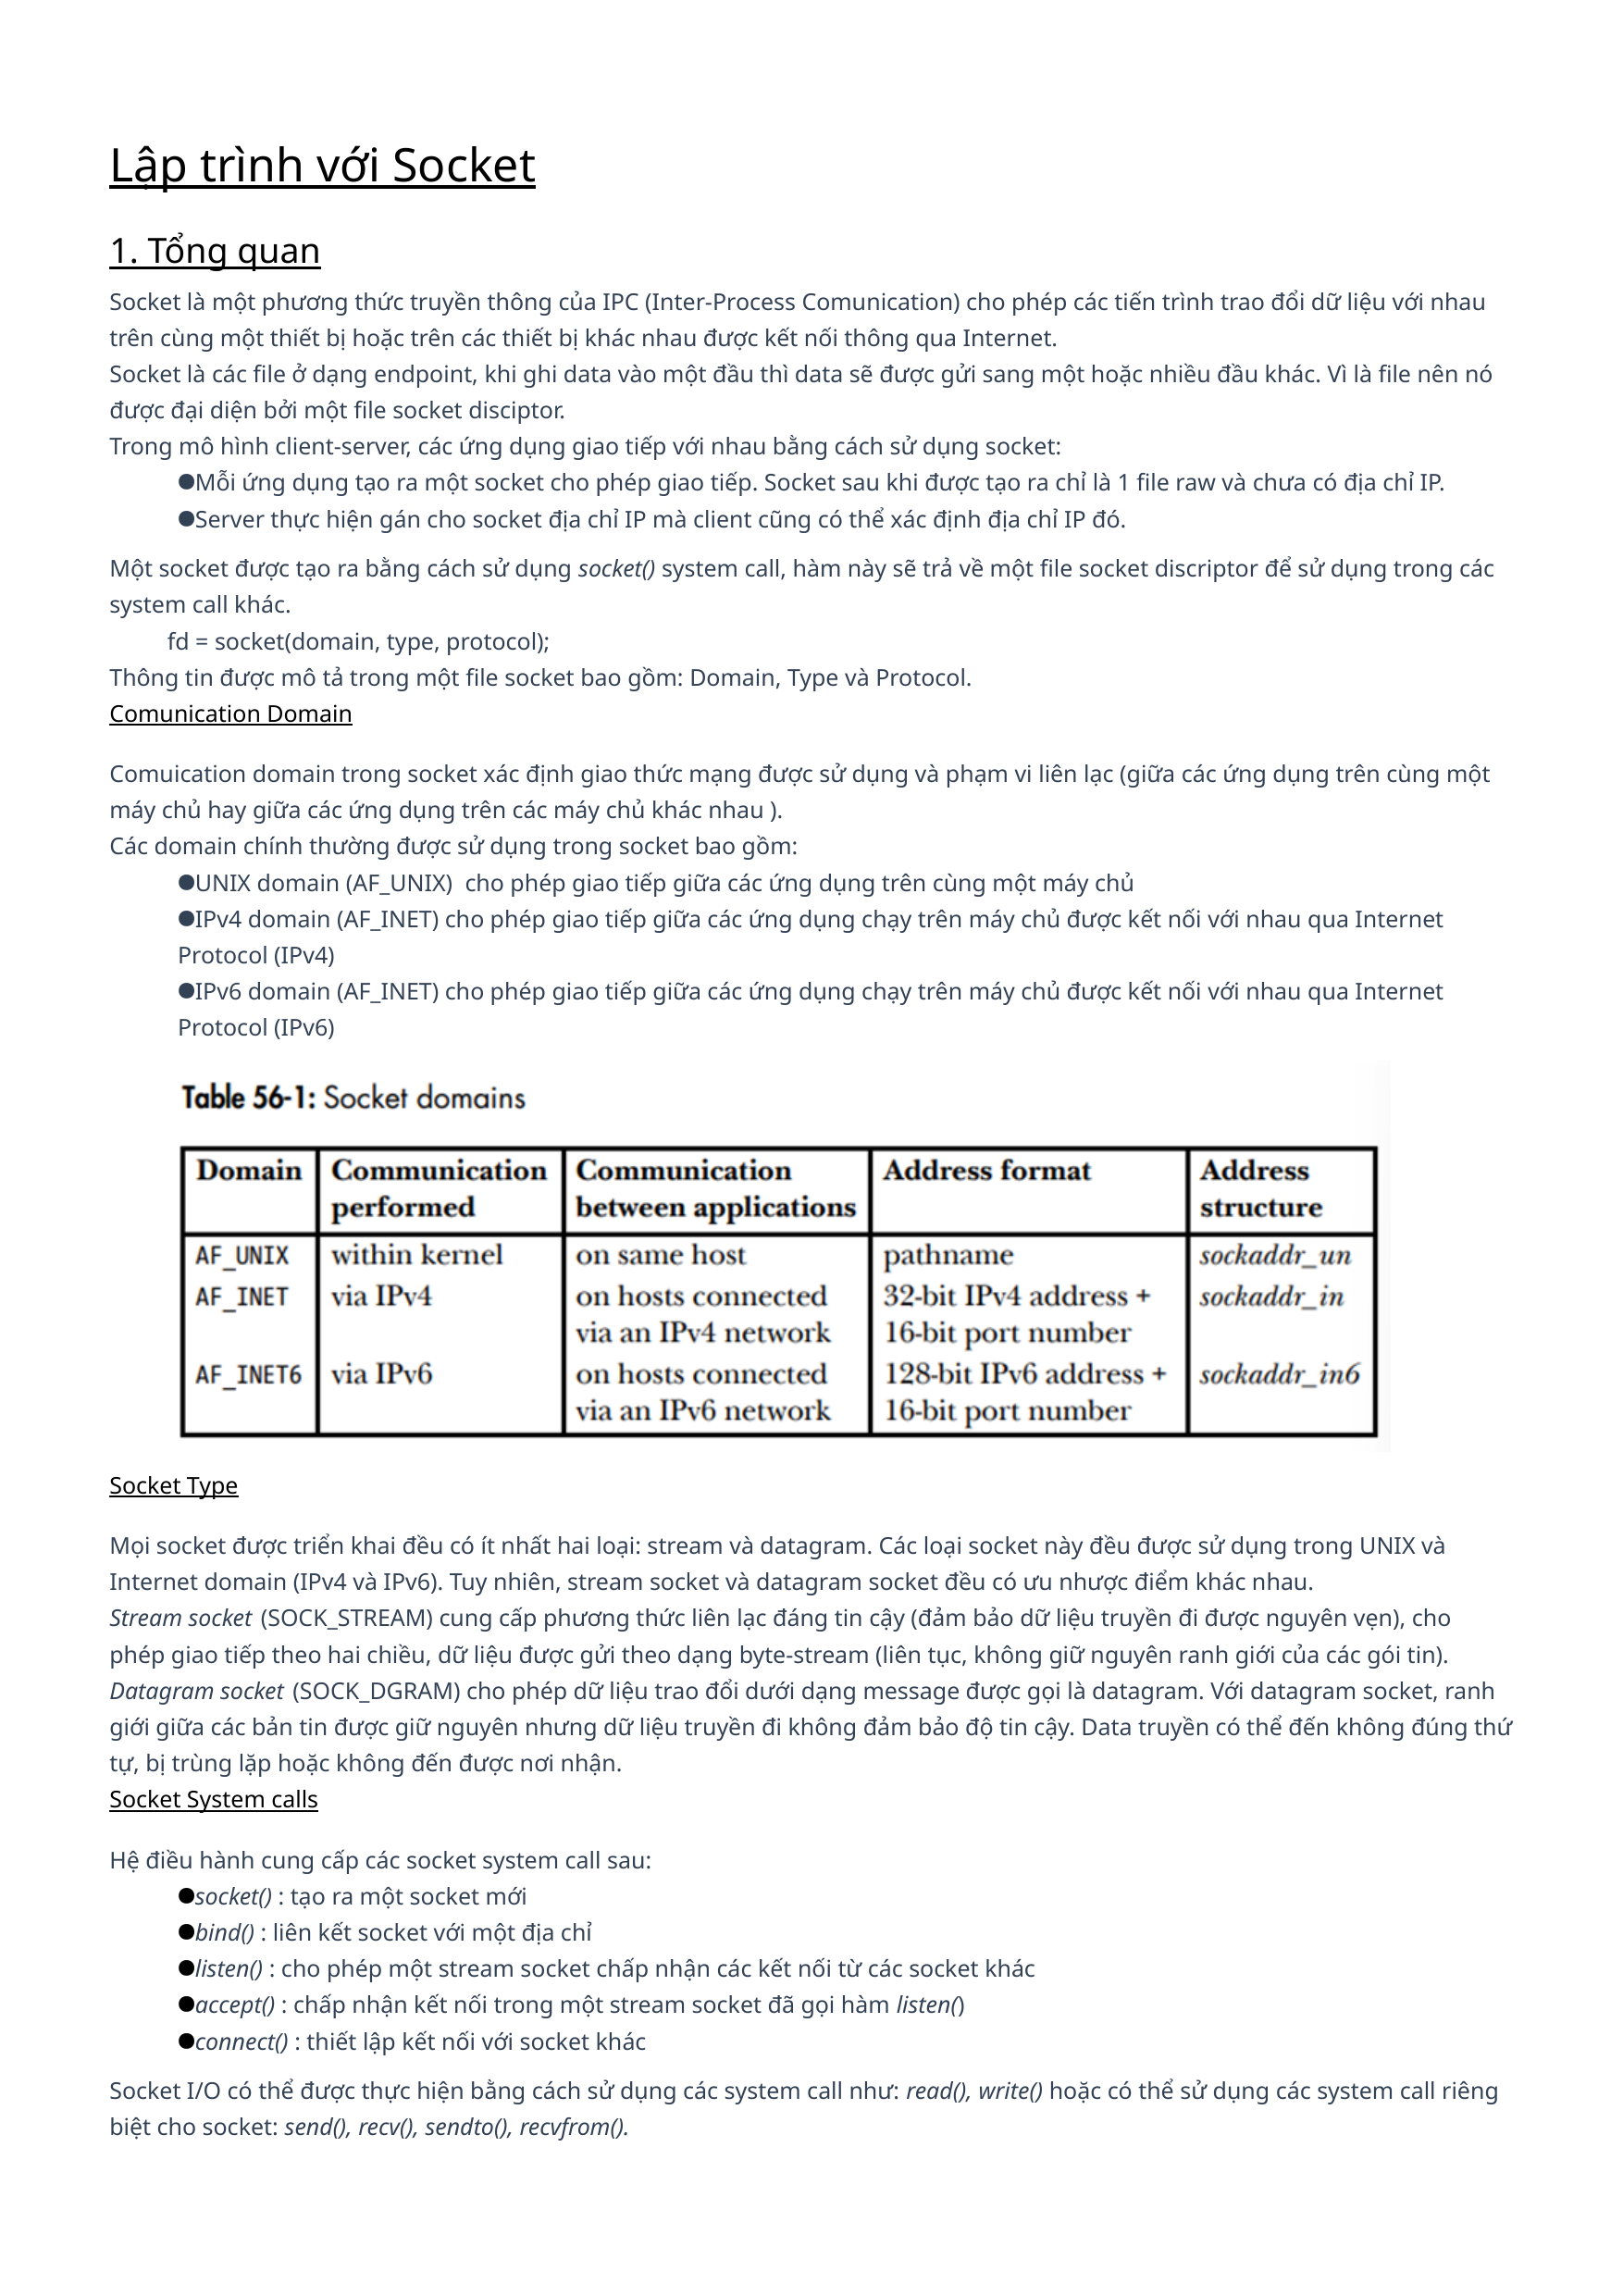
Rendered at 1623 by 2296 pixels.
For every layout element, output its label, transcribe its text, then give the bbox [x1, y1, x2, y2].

subtitle 1. Tổng quan [109, 226, 1514, 274]
text Trong mô hình client-server, các ứng dụng giao tiếp với nhau bằng cách sử dụng socket: [109, 430, 1514, 462]
text Hệ điều hành cung cấp các socket system call sau: [109, 1843, 1514, 1875]
text fd = socket(domain, type, protocol); [109, 625, 1514, 656]
list socket() : tạo ra một socket mới [109, 1880, 1514, 1912]
subtitle Lập trình với Socket [109, 132, 1514, 195]
subtitle Socket System calls [109, 1783, 1514, 1815]
text Các domain chính thường được sử dụng trong socket bao gồm: [109, 830, 1514, 862]
list Mỗi ứng dụng tạo ra một socket cho phép giao tiếp. Socket sau khi được tạo ra chỉ là 1 file raw và chưa có địa chỉ IP. [109, 466, 1514, 498]
picture [109, 1061, 1391, 1452]
text Socket là một phương thức truyền thông của IPC (Inter-Process Comunication) cho phép các tiến trình trao đổi dữ liệu với nhau trên cùng một thiết bị hoặc trên các thiết bị khác nhau được kết nối thông qua Internet. [109, 285, 1514, 353]
text Datagram socket (SOCK_DGRAM) cho phép dữ liệu trao đổi dưới dạng message được gọi là datagram. Với datagram socket, ranh giới giữa các bản tin được giữ nguyên nhưng dữ liệu truyền đi không đảm bảo độ tin cậy. Data truyền có thể đến không đúng thứ tự, bị trùng lặp hoặc không đến được nơi nhận. [109, 1674, 1514, 1779]
subtitle Socket Type [109, 1469, 1514, 1501]
text Thông tin được mô tả trong một file socket bao gồm: Domain, Type và Protocol. [109, 661, 1514, 692]
list listen() : cho phép một stream socket chấp nhận các kết nối từ các socket khác [109, 1953, 1514, 1984]
list connect() : thiết lập kết nối với socket khác [109, 2025, 1514, 2056]
text Socket là các file ở dạng endpoint, khi ghi data vào một đầu thì data sẽ được gửi sang một hoặc nhiều đầu khác. Vì là file nên nó được đại diện bởi một file socket disciptor. [109, 357, 1514, 426]
text Comuication domain trong socket xác định giao thức mạng được sử dụng và phạm vi liên lạc (giữa các ứng dụng trên cùng một máy chủ hay giữa các ứng dụng trên các máy chủ khác nhau ). [109, 758, 1514, 825]
list IPv4 domain (AF_INET) cho phép giao tiếp giữa các ứng dụng chạy trên máy chủ được kết nối với nhau qua Internet Protocol (IPv4) [109, 903, 1514, 971]
list Server thực hiện gán cho socket địa chỉ IP mà client cũng có thể xác định địa chỉ IP đó. [109, 503, 1514, 534]
list accept() : chấp nhận kết nối trong một stream socket đã gọi hàm listen() [109, 1989, 1514, 2020]
list bind() : liên kết socket với một địa chỉ [109, 1917, 1514, 1948]
list IPv6 domain (AF_INET) cho phép giao tiếp giữa các ứng dụng chạy trên máy chủ được kết nối với nhau qua Internet Protocol (IPv6) [109, 975, 1514, 1043]
list UNIX domain (AF_UNIX) cho phép giao tiếp giữa các ứng dụng trên cùng một máy chủ [109, 866, 1514, 898]
text Một socket được tạo ra bằng cách sử dụng socket() system call, hàm này sẽ trả về một file socket discriptor để sử dụng trong các system call khác. [109, 552, 1514, 620]
text Mọi socket được triển khai đều có ít nhất hai loại: stream và datagram. Các loại socket này đều được sử dụng trong UNIX và Internet domain (IPv4 và IPv6). Tuy nhiên, stream socket và datagram socket đều có ưu nhược điểm khác nhau. [109, 1530, 1514, 1597]
subtitle Comunication Domain [109, 697, 1514, 729]
text Socket I/O có thể được thực hiện bằng cách sử dụng các system call như: read(), write() hoặc có thể sử dụng các system call riêng biệt cho socket: send(), recv(), sendto(), recvfrom(). [109, 2075, 1514, 2142]
text Stream socket (SOCK_STREAM) cung cấp phương thức liên lạc đáng tin cậy (đảm bảo dữ liệu truyền đi được nguyên vẹn), cho phép giao tiếp theo hai chiều, dữ liệu được gửi theo dạng byte-stream (liên tục, không giữ nguyên ranh giới của các gói tin). [109, 1602, 1514, 1669]
